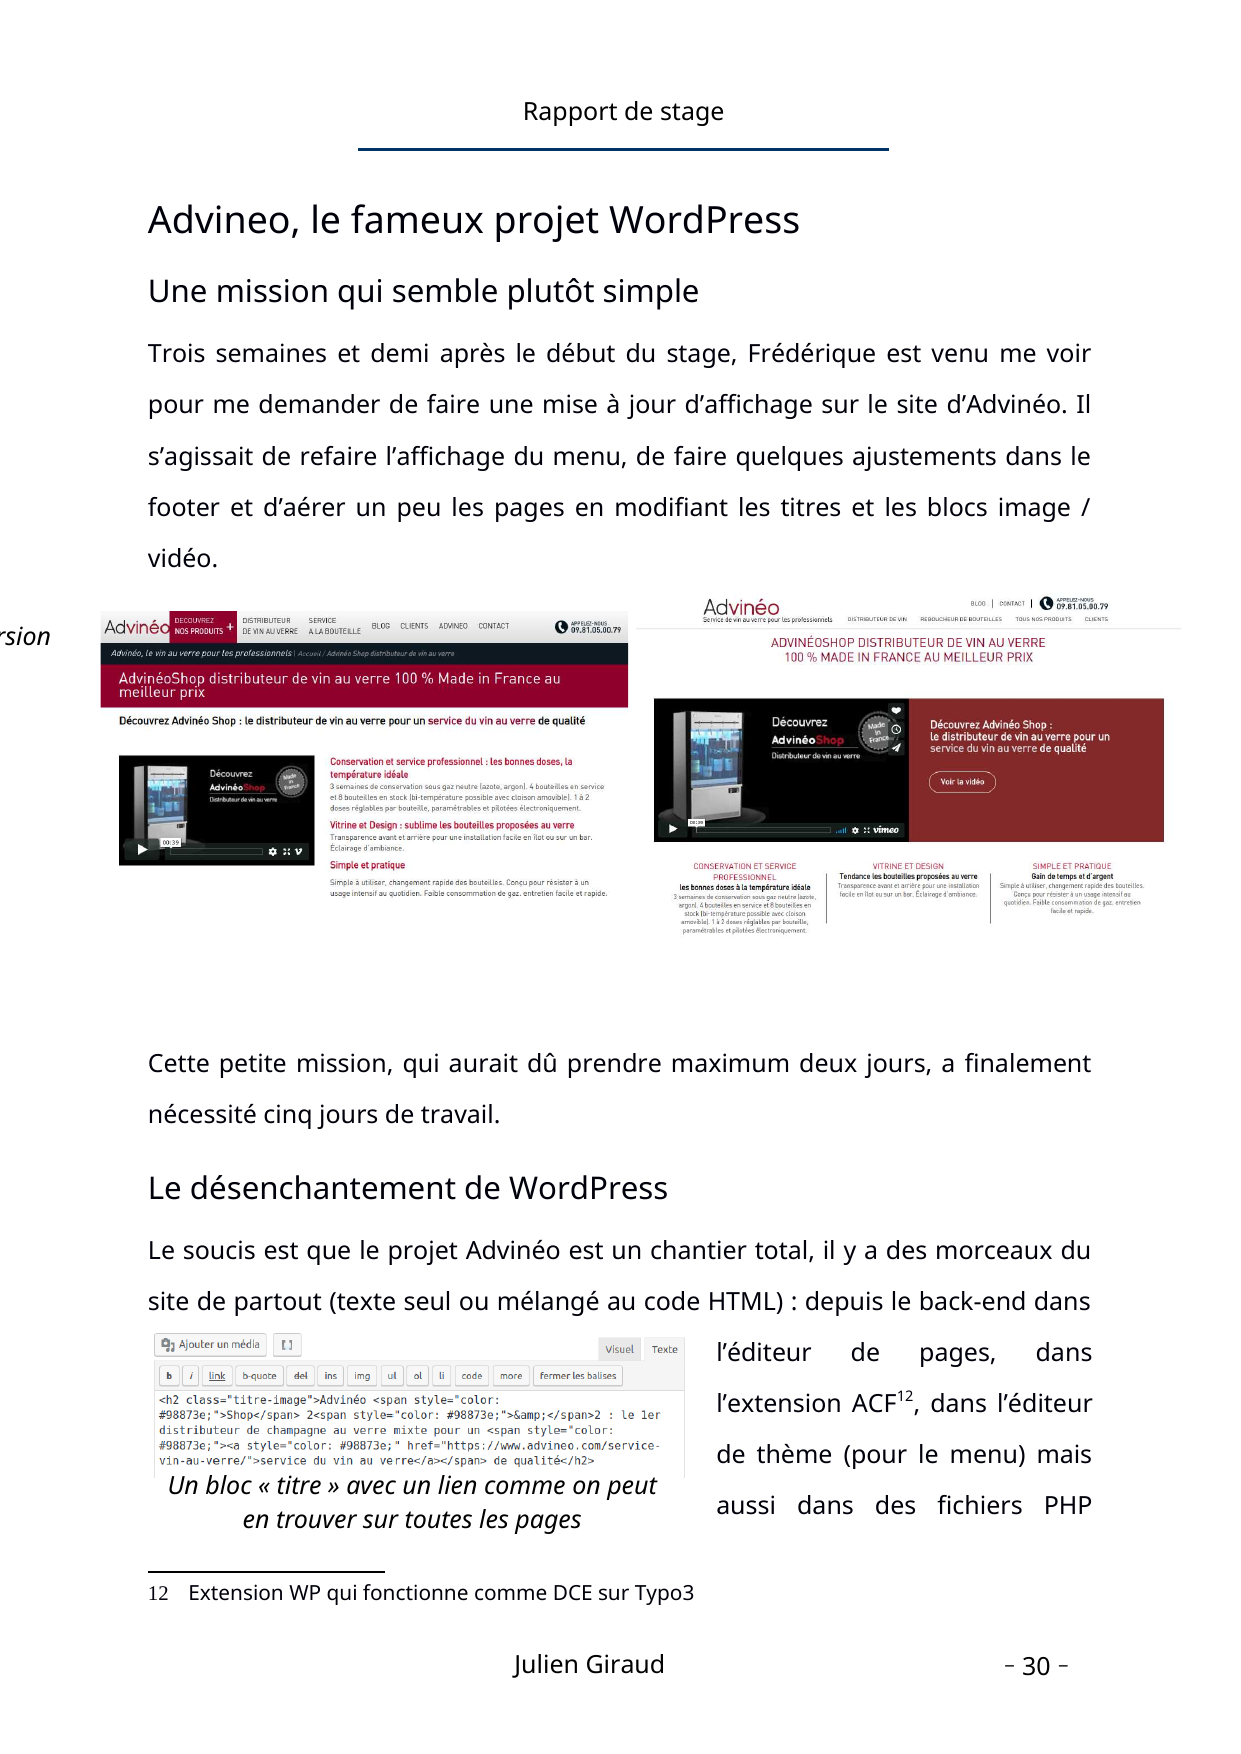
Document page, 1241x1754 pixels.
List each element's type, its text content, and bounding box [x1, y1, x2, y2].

subtitle Advineo, le fameux projet WordPress [148, 193, 1093, 244]
subtitle Le désenchantement de WordPress [148, 1166, 1093, 1208]
text Extension WP qui fonctionne comme DCE sur Typo3 [148, 1578, 1093, 1606]
picture [100, 611, 629, 902]
picture [146, 1325, 693, 1478]
text Trois semaines et demi après le début du stage, Frédérique est venu me voir pour me demander de faire une mise à jour d’affichage sur le site d’Advinéo. Il s’agissait de refaire l’affichage du menu, de faire quelques ajustements dans le footer et d’aérer un peu les pages en modifiant les titres et les blocs image / vidéo. [148, 336, 1093, 574]
text Cette petite mission, qui aurait dû prendre maximum deux jours, a finalement nécessité cinq jours de travail. [148, 1046, 1093, 1131]
subtitle Une mission qui semble plutôt simple [148, 269, 1093, 312]
text Le soucis est que le projet Advinéo est un chantier total, il y a des morceaux du site de partout (texte seul ou mélangé au code HTML) : depuis le back-end dans l’éditeur de pages, dans l’extension ACF, dans l’éditeur de thème (pour le menu) mais aussi dans des fichiers PHP sources du thème. Sachant qu’une partie des textes à modifier et une partie du code HTML qui va avec ne sont visibles nulle part, notamment les textes anglais et le texte sous le menu du header (texte que je devais modifier). J’ai sondé les tables de la base de données avec des requêtes SQL à la recherche de ce texte, il n’y était pas. J’ai aussi fait un script en shell pour chercher dans les fichiers du projet, pas de résultat. Cependant le script m’a servi pour la suite. [148, 1232, 1093, 1522]
picture [635, 593, 1182, 943]
